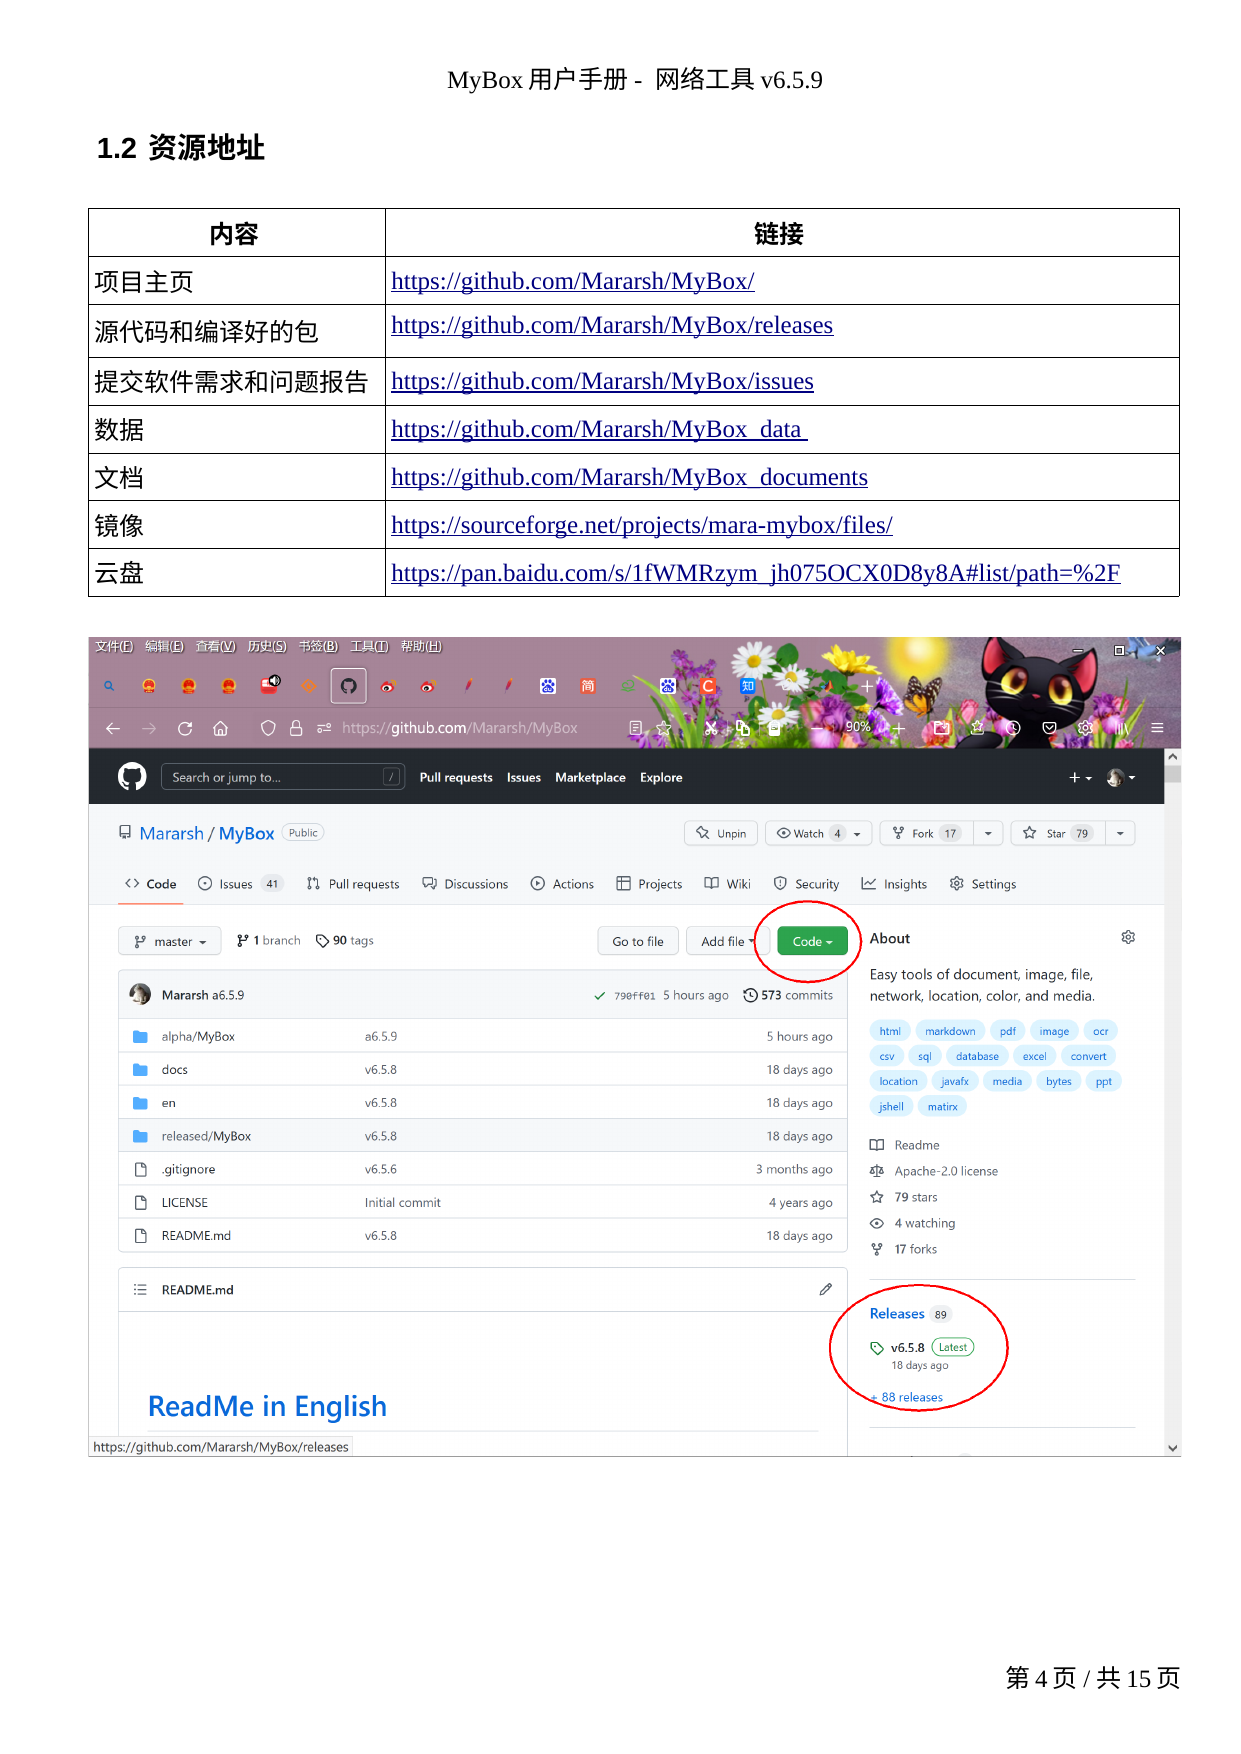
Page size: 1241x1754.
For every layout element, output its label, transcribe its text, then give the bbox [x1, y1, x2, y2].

table_cell 数据 [89, 406, 385, 452]
table_cell https://github.com/Mararsh/MyBox/issues [386, 358, 1179, 404]
table_cell 提交软件需求和问题报告 [89, 358, 385, 404]
picture [88, 637, 1182, 1457]
table_cell https://github.com/Mararsh/MyBox_data [386, 406, 1179, 452]
table_header 链接 [386, 209, 1179, 256]
table_cell 源代码和编译好的包 [89, 305, 385, 357]
table_cell https://pan.baidu.com/s/1fWMRzym_jh075OCX0D8y8A#list/path=%2F [386, 549, 1179, 596]
table_cell 文档 [89, 454, 385, 500]
table_cell https://github.com/Mararsh/MyBox_documents [386, 454, 1179, 500]
table_cell https://github.com/Mararsh/MyBox/ [386, 257, 1179, 304]
subtitle 资源地址 [88, 125, 1181, 167]
table_cell https://sourceforge.net/projects/mara-mybox/files/ [386, 501, 1179, 548]
table_cell 项目主页 [89, 257, 385, 304]
table_header 内容 [89, 209, 385, 256]
table_cell https://github.com/Mararsh/MyBox/releases [386, 305, 1179, 357]
table_cell 云盘 [89, 549, 385, 596]
table_cell 镜像 [89, 501, 385, 548]
